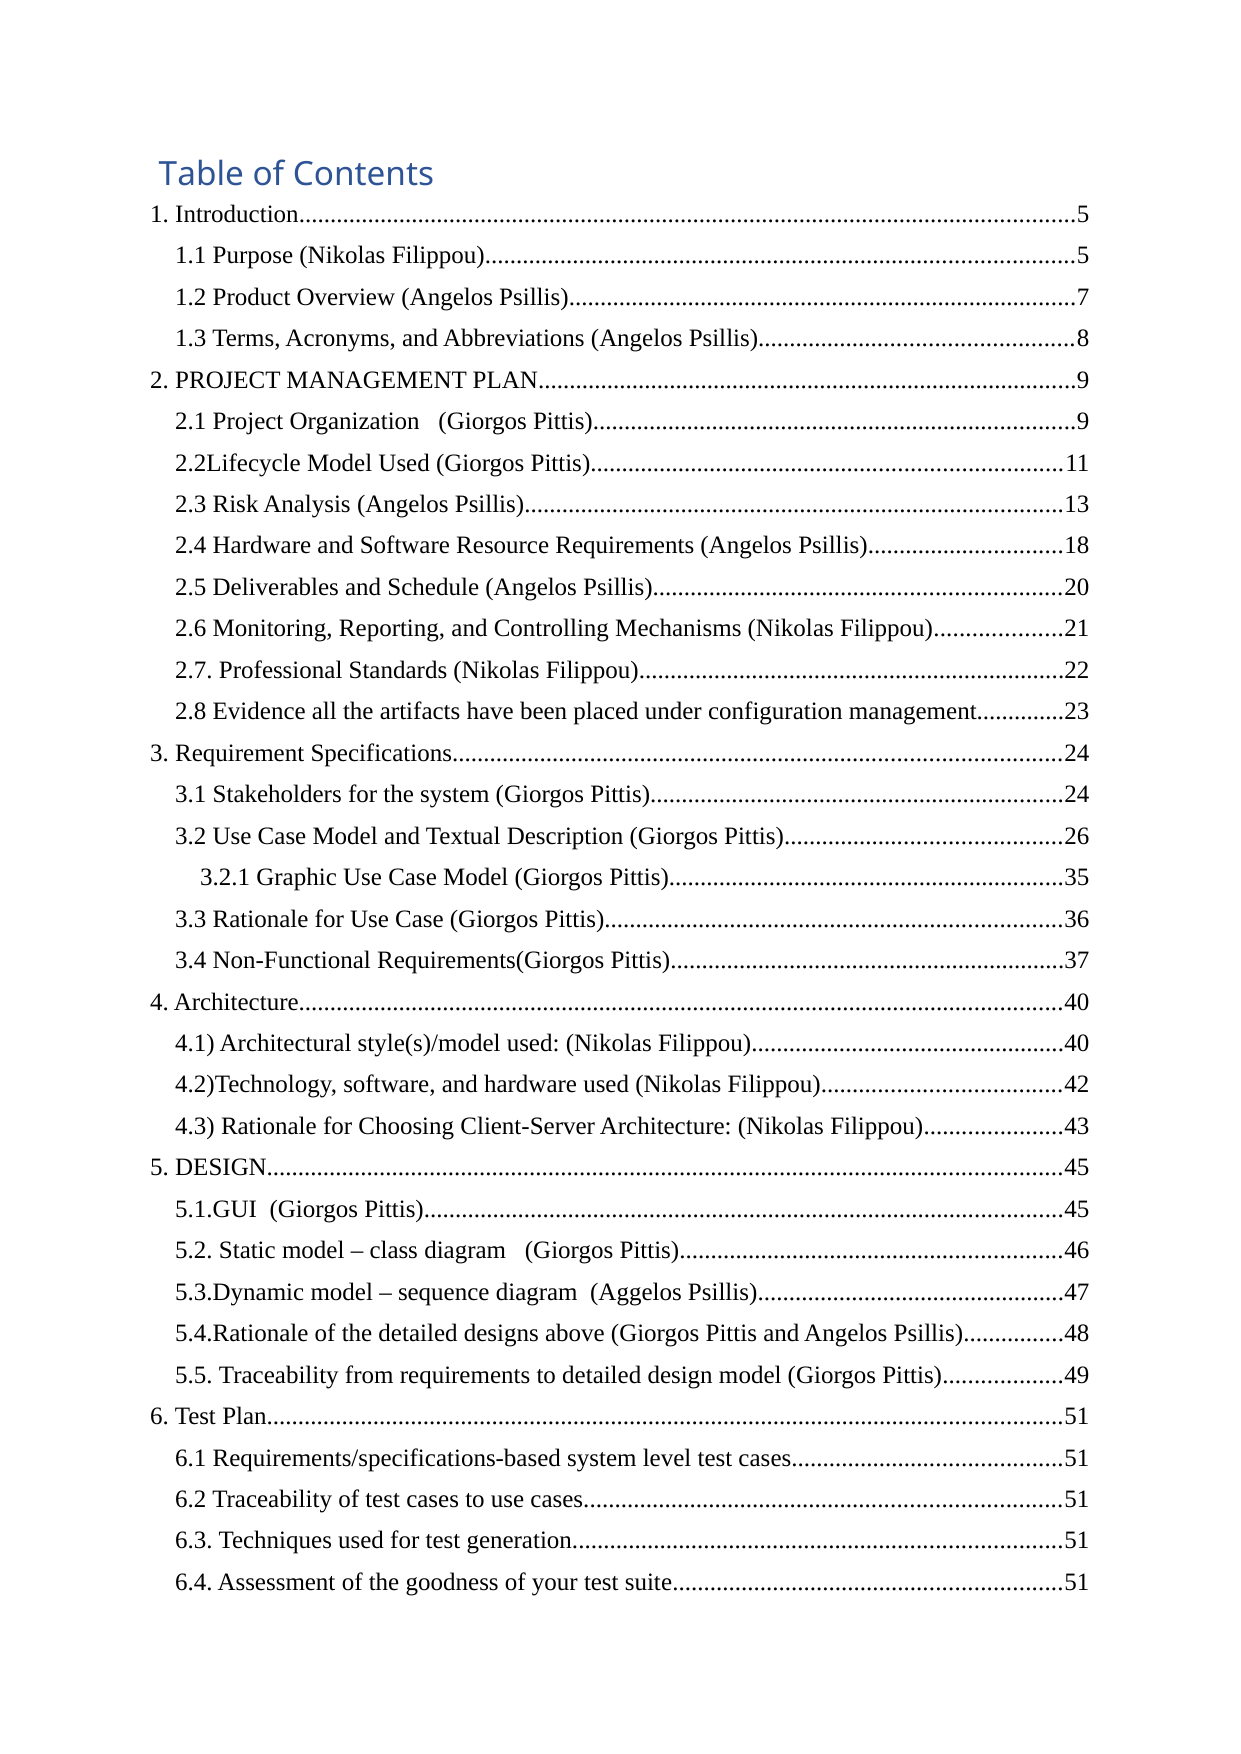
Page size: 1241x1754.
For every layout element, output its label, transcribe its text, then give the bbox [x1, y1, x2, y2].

text 4.1) Architectural style(s)/model used: (Nikolas Filippou) 40 [175, 1028, 1090, 1057]
text 6.4. Assessment of the goodness of your test suite 51 [175, 1567, 1090, 1596]
text 3.2.1 Graphic Use Case Model (Giorgos Pittis) 35 [200, 862, 1090, 891]
text 2.8 Evidence all the artifacts have been placed under configuration management. 23 [175, 696, 1090, 725]
text 3.2 Use Case Model and Textual Description (Giorgos Pittis) 26 [175, 821, 1090, 849]
subtitle Table of Contents [150, 150, 1090, 195]
text 5. DESIGN 45 [150, 1152, 1090, 1181]
text 1.3 Terms, Acronyms, and Abbreviations (Angelos Psillis) 8 [175, 323, 1090, 352]
text 4. Architecture 40 [150, 987, 1090, 1015]
text 2.1 Project Organization (Giorgos Pittis) 9 [175, 406, 1090, 435]
text 3. Requirement Specifications 24 [150, 738, 1090, 767]
text 1. Introduction 5 [150, 199, 1090, 228]
text 4.2)Technology, software, and hardware used (Nikolas Filippou) 42 [175, 1069, 1090, 1098]
text 6.2 Traceability of test cases to use cases. 51 [175, 1484, 1090, 1513]
text 5.1.GUI (Giorgos Pittis) 45 [175, 1194, 1090, 1223]
text 2.4 Hardware and Software Resource Requirements (Angelos Psillis) 18 [175, 531, 1090, 559]
text 5.4.Rationale of the detailed designs above (Giorgos Pittis and Angelos Psillis) 48 [175, 1318, 1090, 1347]
text 6. Test Plan 51 [150, 1401, 1090, 1430]
text 2.6 Monitoring, Reporting, and Controlling Mechanisms (Nikolas Filippou) 21 [175, 613, 1090, 642]
text 2.2Lifecycle Model Used (Giorgos Pittis) 11 [175, 448, 1090, 476]
text 3.1 Stakeholders for the system (Giorgos Pittis) 24 [175, 779, 1090, 808]
text 5.5. Traceability from requirements to detailed design model (Giorgos Pittis) 49 [175, 1360, 1090, 1388]
text 4.3) Rationale for Choosing Client-Server Architecture: (Nikolas Filippou) 43 [175, 1111, 1090, 1140]
text 6.1 Requirements/specifications-based system level test cases 51 [175, 1443, 1090, 1471]
text 1.1 Purpose (Nikolas Filippou) 5 [175, 240, 1090, 269]
text 1.2 Product Overview (Angelos Psillis) 7 [175, 282, 1090, 311]
text 2.7. Professional Standards (Nikolas Filippou) 22 [175, 655, 1090, 684]
text 5.3.Dynamic model – sequence diagram (Aggelos Psillis) 47 [175, 1277, 1090, 1306]
text 3.4 Non-Functional Requirements(Giorgos Pittis) 37 [175, 945, 1090, 974]
text 6.3. Techniques used for test generation. 51 [175, 1526, 1090, 1554]
text 2.5 Deliverables and Schedule (Angelos Psillis) 20 [175, 572, 1090, 601]
text 3.3 Rationale for Use Case (Giorgos Pittis) 36 [175, 904, 1090, 932]
text 2.3 Risk Analysis (Angelos Psillis) 13 [175, 489, 1090, 518]
text 5.2. Static model – class diagram (Giorgos Pittis) 46 [175, 1235, 1090, 1264]
text 2. PROJECT MANAGEMENT PLAN 9 [150, 365, 1090, 393]
